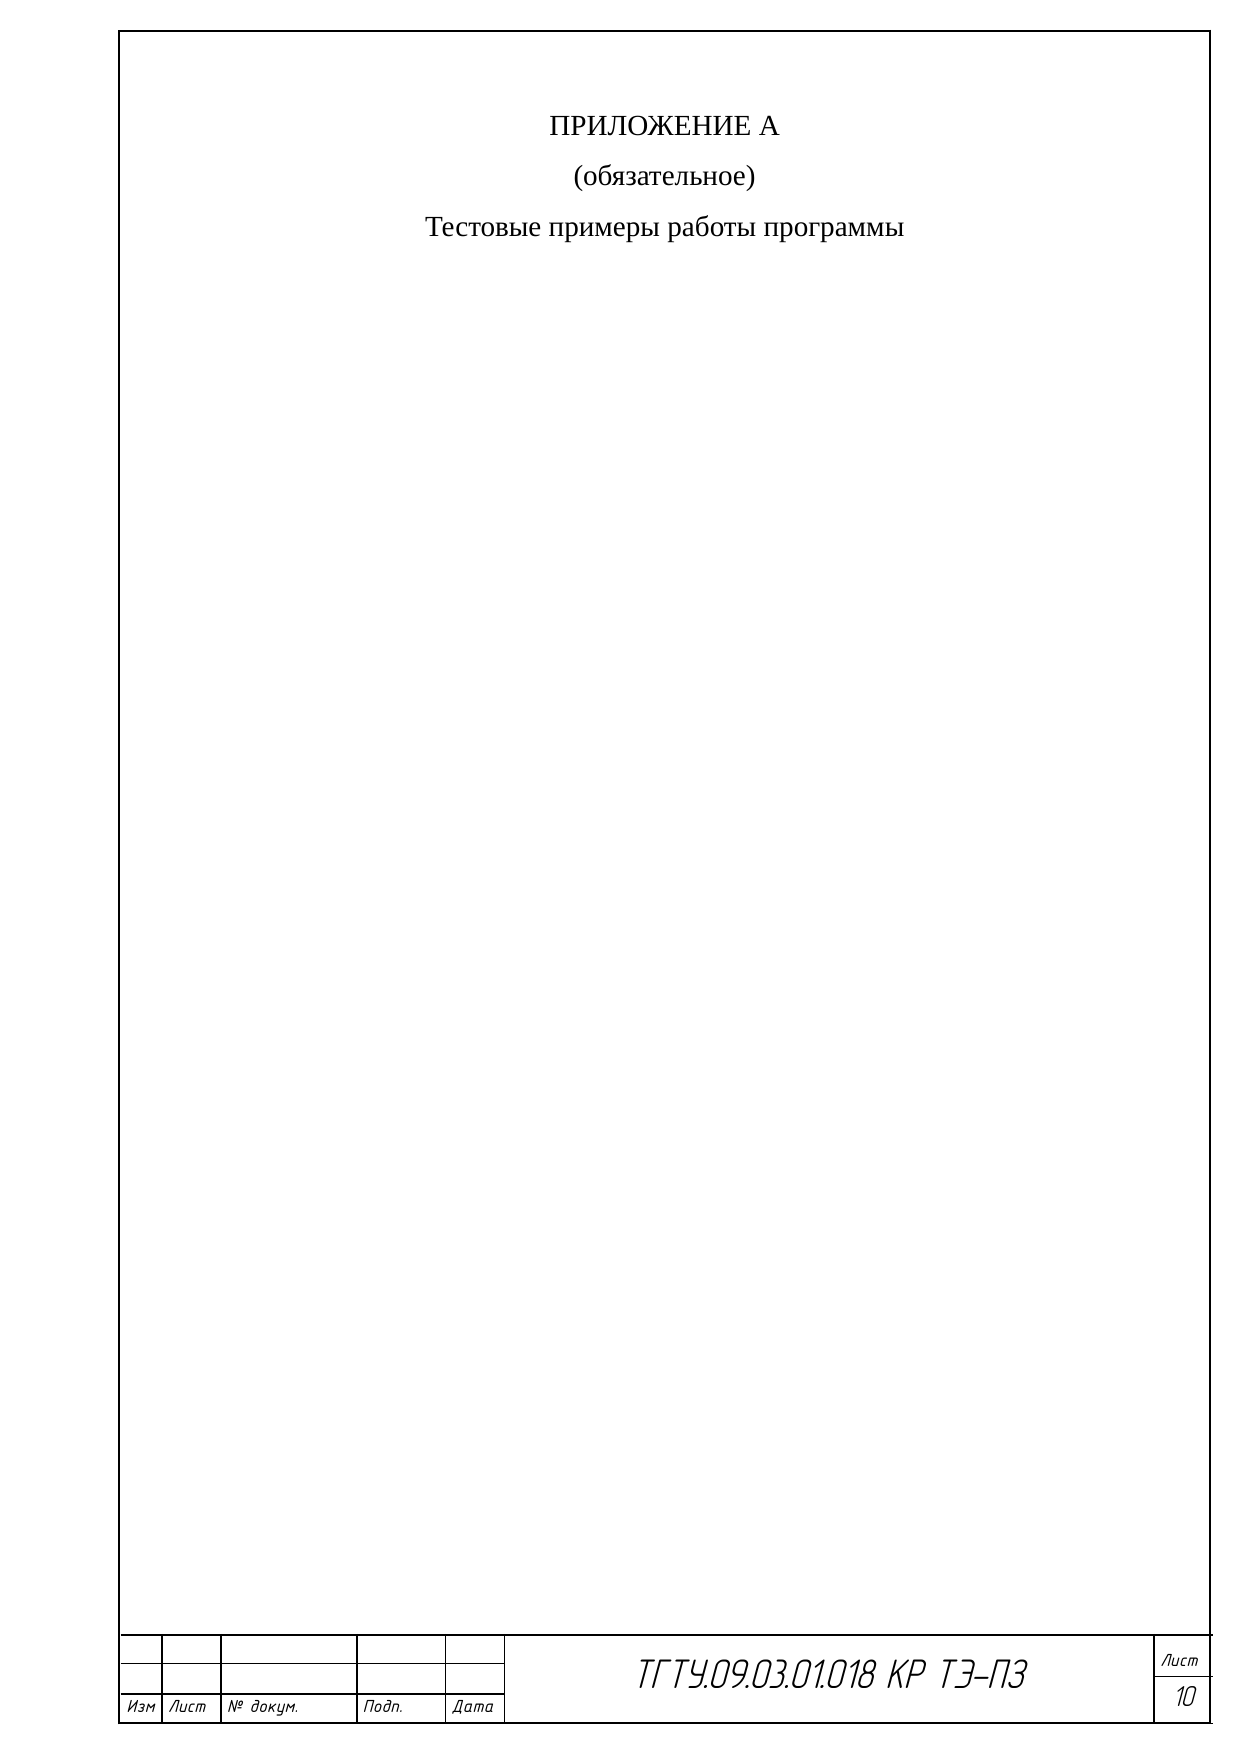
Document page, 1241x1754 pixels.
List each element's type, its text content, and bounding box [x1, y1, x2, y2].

subtitle ПРИЛОЖЕНИЕ А (обязательное) Тестовые примеры работы программы [150, 108, 1179, 242]
